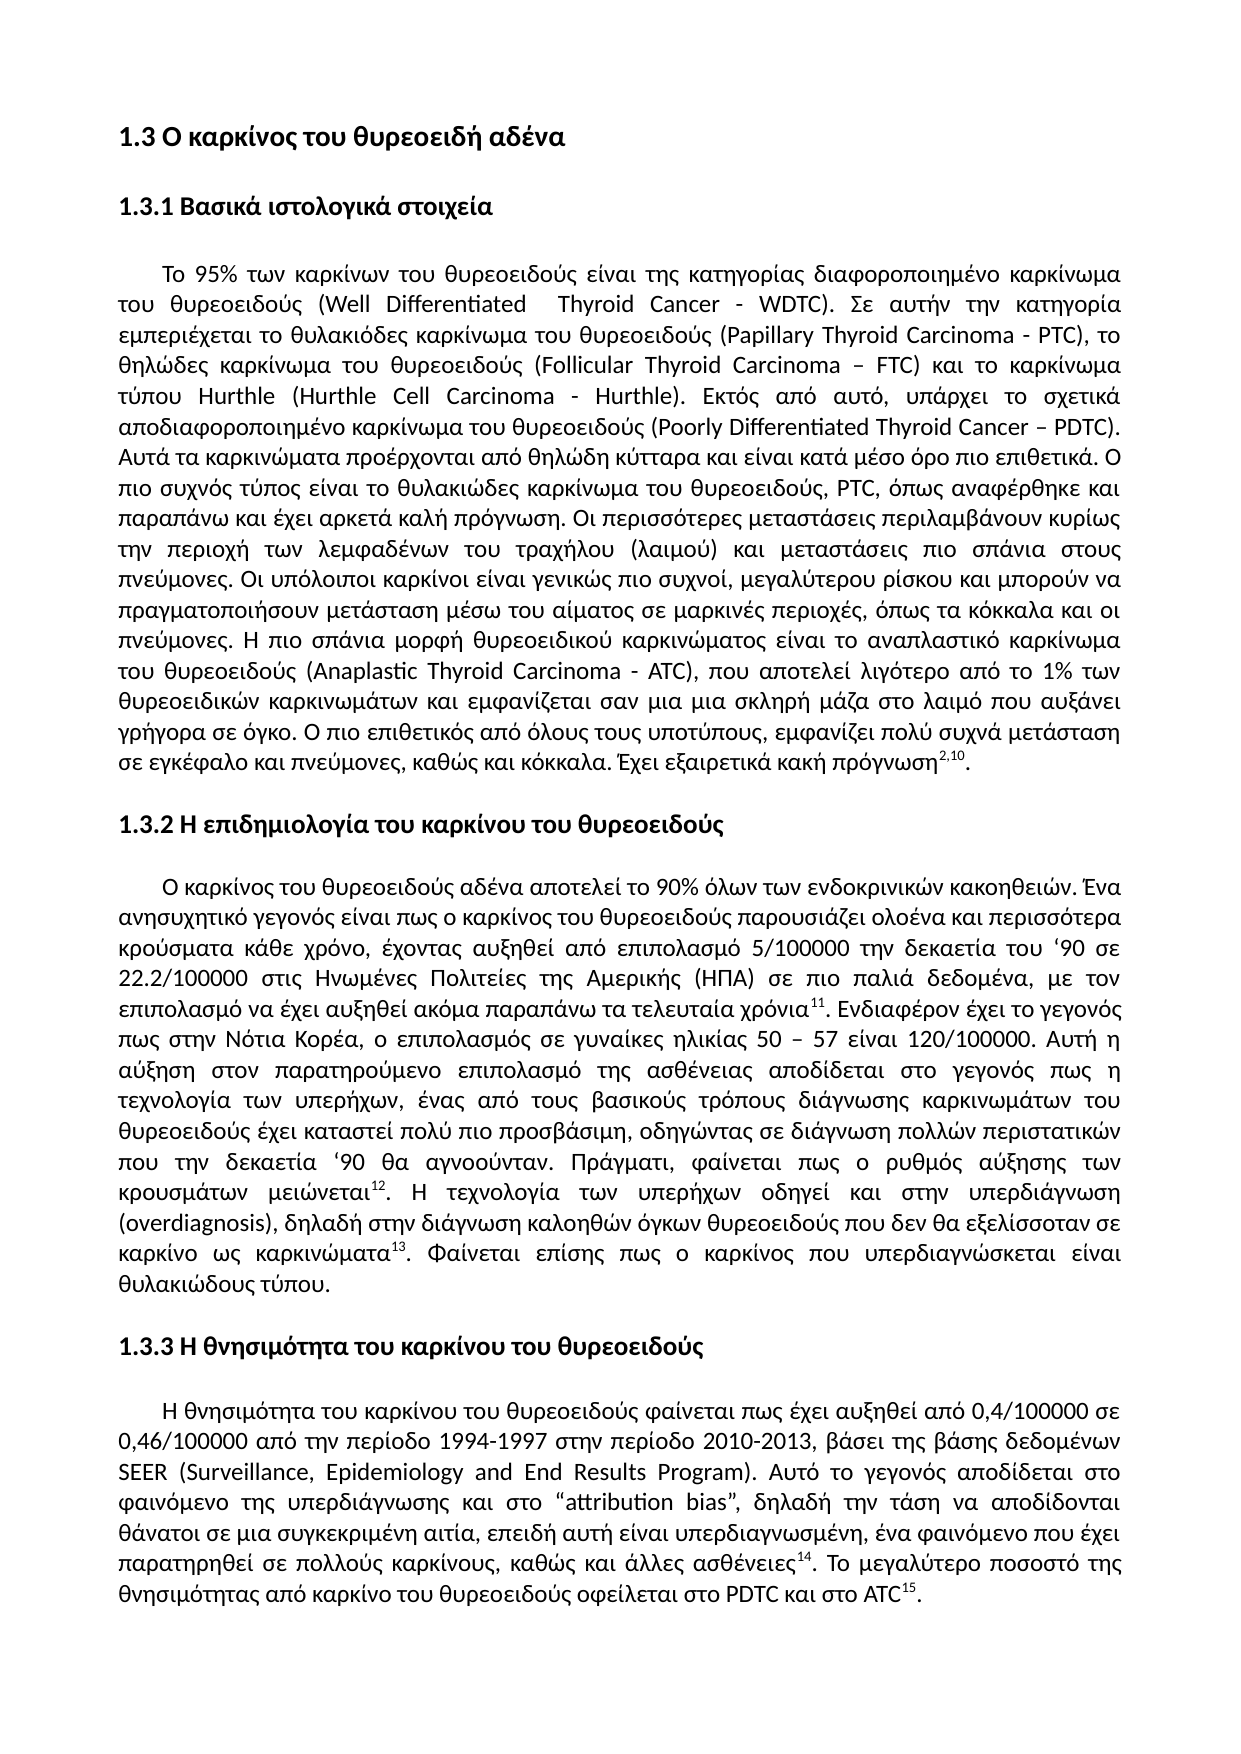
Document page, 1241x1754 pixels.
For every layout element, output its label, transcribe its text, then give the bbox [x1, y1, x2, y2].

subtitle 1.3.1 Βασικά ιστολογικά στοιχεία [118, 189, 1122, 222]
text Ο καρκίνος του θυρεοειδούς αδένα αποτελεί το 90% όλων των ενδοκρινικών κακοηθειών. Ένα ανησυχητικό γεγονός είναι πως ο καρκίνος του θυρεοειδούς παρουσιάζει ολοένα και περισσότερα κρούσματα κάθε χρόνο, έχοντας αυξηθεί από επιπολασμό 5/100000 την δεκαετία του ‘90 σε 22.2/100000 στις Ηνωμένες Πολιτείες της Αμερικής (ΗΠΑ) σε πιο παλιά δεδομένα, με τον επιπολασμό να έχει αυξηθεί ακόμα παραπάνω τα τελευταία χρόνια11. Ενδιαφέρον έχει το γεγονός πως στην Νότια Κορέα, ο επιπολασμός σε γυναίκες ηλικίας 50 – 57 είναι 120/100000. Αυτή η αύξηση στον παρατηρούμενο επιπολασμό της ασθένειας αποδίδεται στο γεγονός πως η τεχνολογία των υπερήχων, ένας από τους βασικούς τρόπους διάγνωσης καρκινωμάτων του θυρεοειδούς έχει καταστεί πολύ πιο προσβάσιμη, οδηγώντας σε διάγνωση πολλών περιστατικών που την δεκαετία ‘90 θα αγνοούνταν. Πράγματι, φαίνεται πως ο ρυθμός αύξησης των κρουσμάτων μειώνεται12. Η τεχνολογία των υπερήχων οδηγεί και στην υπερδιάγνωση (overdiagnosis), δηλαδή στην διάγνωση καλοηθών όγκων θυρεοειδούς που δεν θα εξελίσσοταν σε καρκίνο ως καρκινώματα13. Φαίνεται επίσης πως ο καρκίνος που υπερδιαγνώσκεται είναι θυλακιώδους τύπου. [118, 871, 1122, 1298]
subtitle 1.3.3 Η θνησιμότητα του καρκίνου του θυρεοειδούς [118, 1329, 1122, 1362]
subtitle 1.3 Ο καρκίνος του θυρεοειδή αδένα [118, 118, 1122, 154]
text Η θνησιμότητα του καρκίνου του θυρεοειδούς φαίνεται πως έχει αυξηθεί από 0,4/100000 σε 0,46/100000 από την περίοδο 1994-1997 στην περίοδο 2010-2013, βάσει της βάσης δεδομένων SEER (Surveillance, Epidemiology and End Results Program). Αυτό το γεγονός αποδίδεται στο φαινόμενο της υπερδιάγνωσης και στο “attribution bias”, δηλαδή την τάση να αποδίδονται θάνατοι σε μια συγκεκριμένη αιτία, επειδή αυτή είναι υπερδιαγνωσμένη, ένα φαινόμενο που έχει παρατηρηθεί σε πολλούς καρκίνους, καθώς και άλλες ασθένειες14. Το μεγαλύτερο ποσοστό της θνησιμότητας από καρκίνο του θυρεοειδούς οφείλεται στο PDTC και στο ATC15. [118, 1395, 1122, 1608]
text Το 95% των καρκίνων του θυρεοειδούς είναι της κατηγορίας διαφοροποιημένο καρκίνωμα του θυρεοειδούς (Well Differentiated Thyroid Cancer - WDTC). Σε αυτήν την κατηγορία εμπεριέχεται το θυλακιόδες καρκίνωμα του θυρεοειδούς (Papillary Thyroid Carcinoma - PTC), το θηλώδες καρκίνωμα του θυρεοειδούς (Follicular Thyroid Carcinoma – FTC) και το καρκίνωμα τύπου Hurthle (Hurthle Cell Carcinoma - Hurthle). Εκτός από αυτό, υπάρχει το σχετικά αποδιαφοροποιημένο καρκίνωμα του θυρεοειδούς (Poorly Differentiated Thyroid Cancer – PDTC). Αυτά τα καρκινώματα προέρχονται από θηλώδη κύτταρα και είναι κατά μέσο όρο πιο επιθετικά. Ο πιο συχνός τύπος είναι το θυλακιώδες καρκίνωμα του θυρεοειδούς, PTC, όπως αναφέρθηκε και παραπάνω και έχει αρκετά καλή πρόγνωση. Οι περισσότερες μεταστάσεις περιλαμβάνουν κυρίως την περιοχή των λεμφαδένων του τραχήλου (λαιμού) και μεταστάσεις πιο σπάνια στους πνεύμονες. Οι υπόλοιποι καρκίνοι είναι γενικώς πιο συχνοί, μεγαλύτερου ρίσκου και μπορούν να πραγματοποιήσουν μετάσταση μέσω του αίματος σε μαρκινές περιοχές, όπως τα κόκκαλα και οι πνεύμονες. Η πιο σπάνια μορφή θυρεοειδικού καρκινώματος είναι το αναπλαστικό καρκίνωμα του θυρεοειδούς (Anaplastic Thyroid Carcinoma - ATC), που αποτελεί λιγότερο από το 1% των θυρεοειδικών καρκινωμάτων και εμφανίζεται σαν μια μια σκληρή μάζα στο λαιμό που αυξάνει γρήγορα σε όγκο. Ο πιο επιθετικός από όλους τους υποτύπους, εμφανίζει πολύ συχνά μετάσταση σε εγκέφαλο και πνεύμονες, καθώς και κόκκαλα. Έχει εξαιρετικά κακή πρόγνωση2,10. [118, 258, 1122, 777]
subtitle 1.3.2 Η επιδημιολογία του καρκίνου του θυρεοειδούς [118, 807, 1122, 840]
